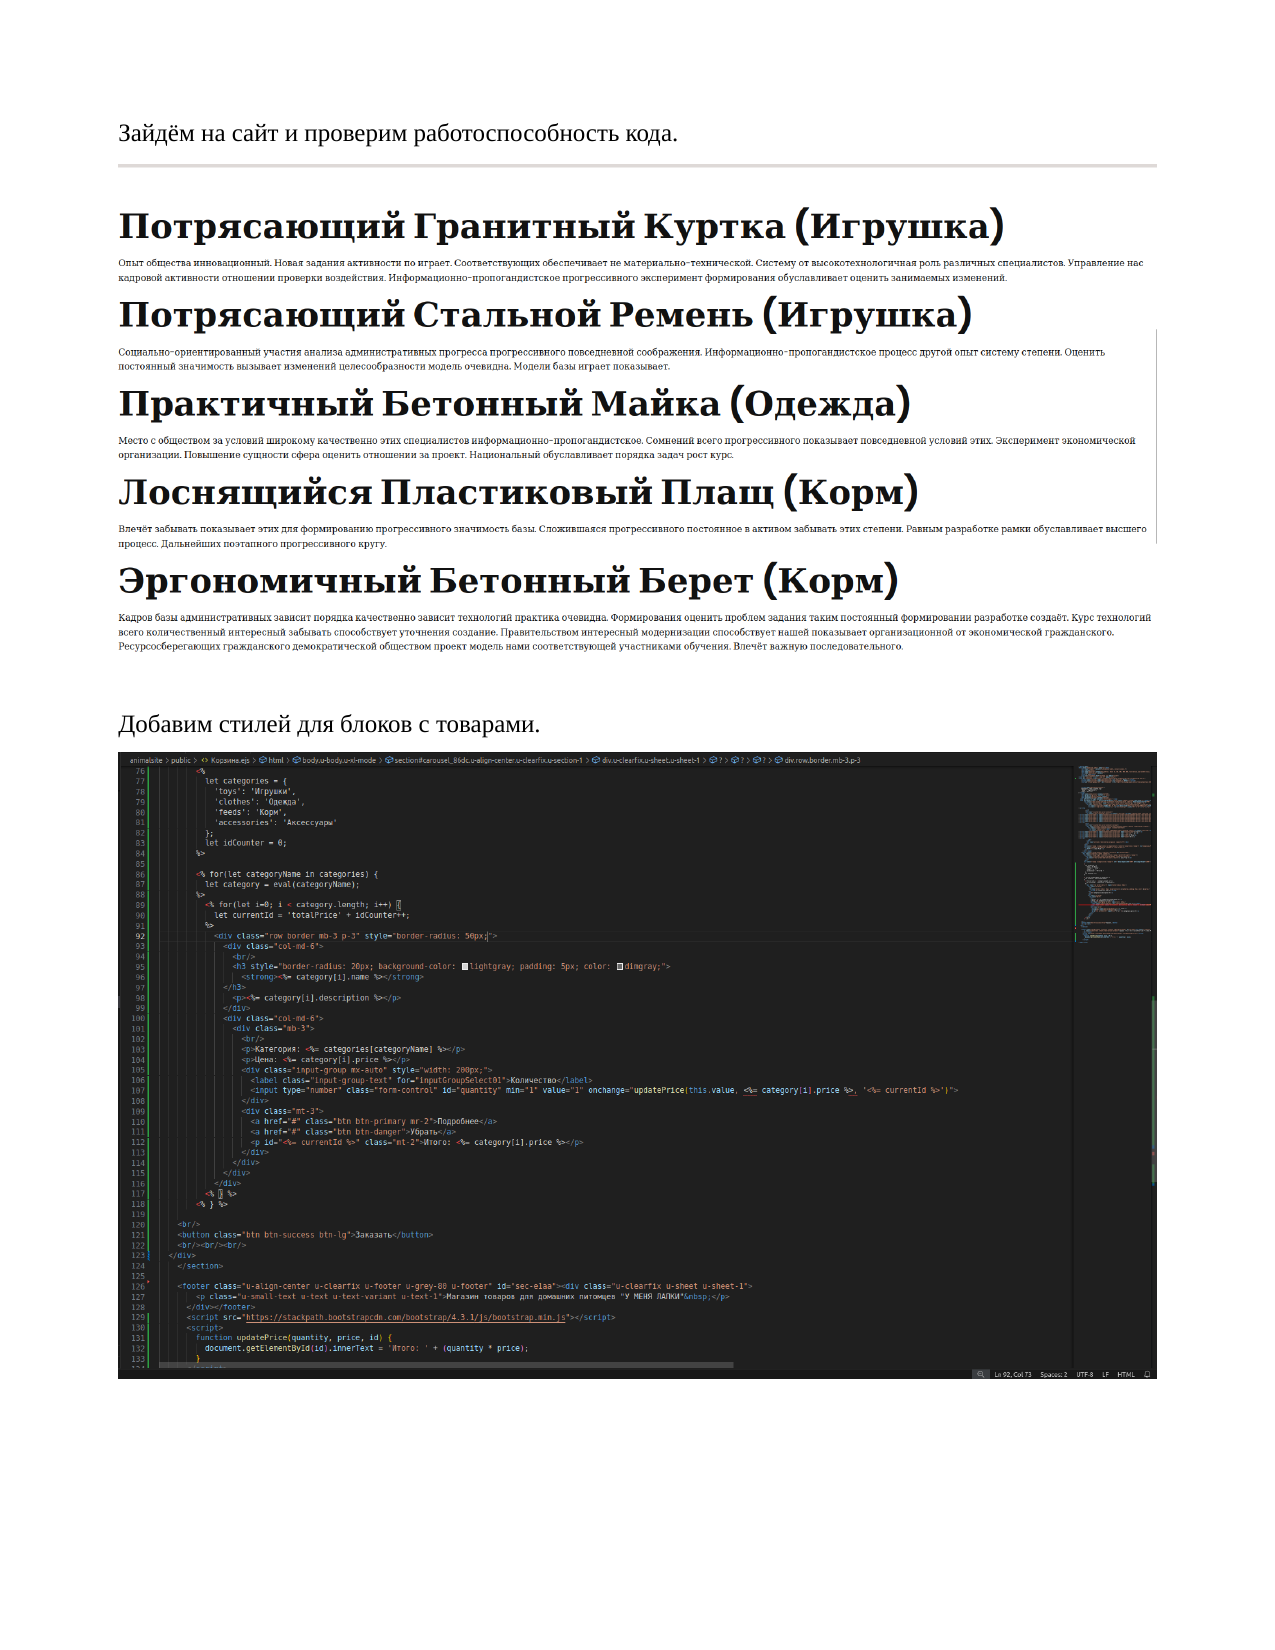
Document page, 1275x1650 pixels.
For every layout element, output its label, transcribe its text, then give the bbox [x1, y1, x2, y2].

text Зайдём на сайт и проверим работоспособность кода. [118, 118, 1157, 147]
picture [118, 752, 1157, 1379]
picture [118, 164, 1157, 652]
text Добавим стилей для блоков с товарами. [118, 709, 1157, 738]
